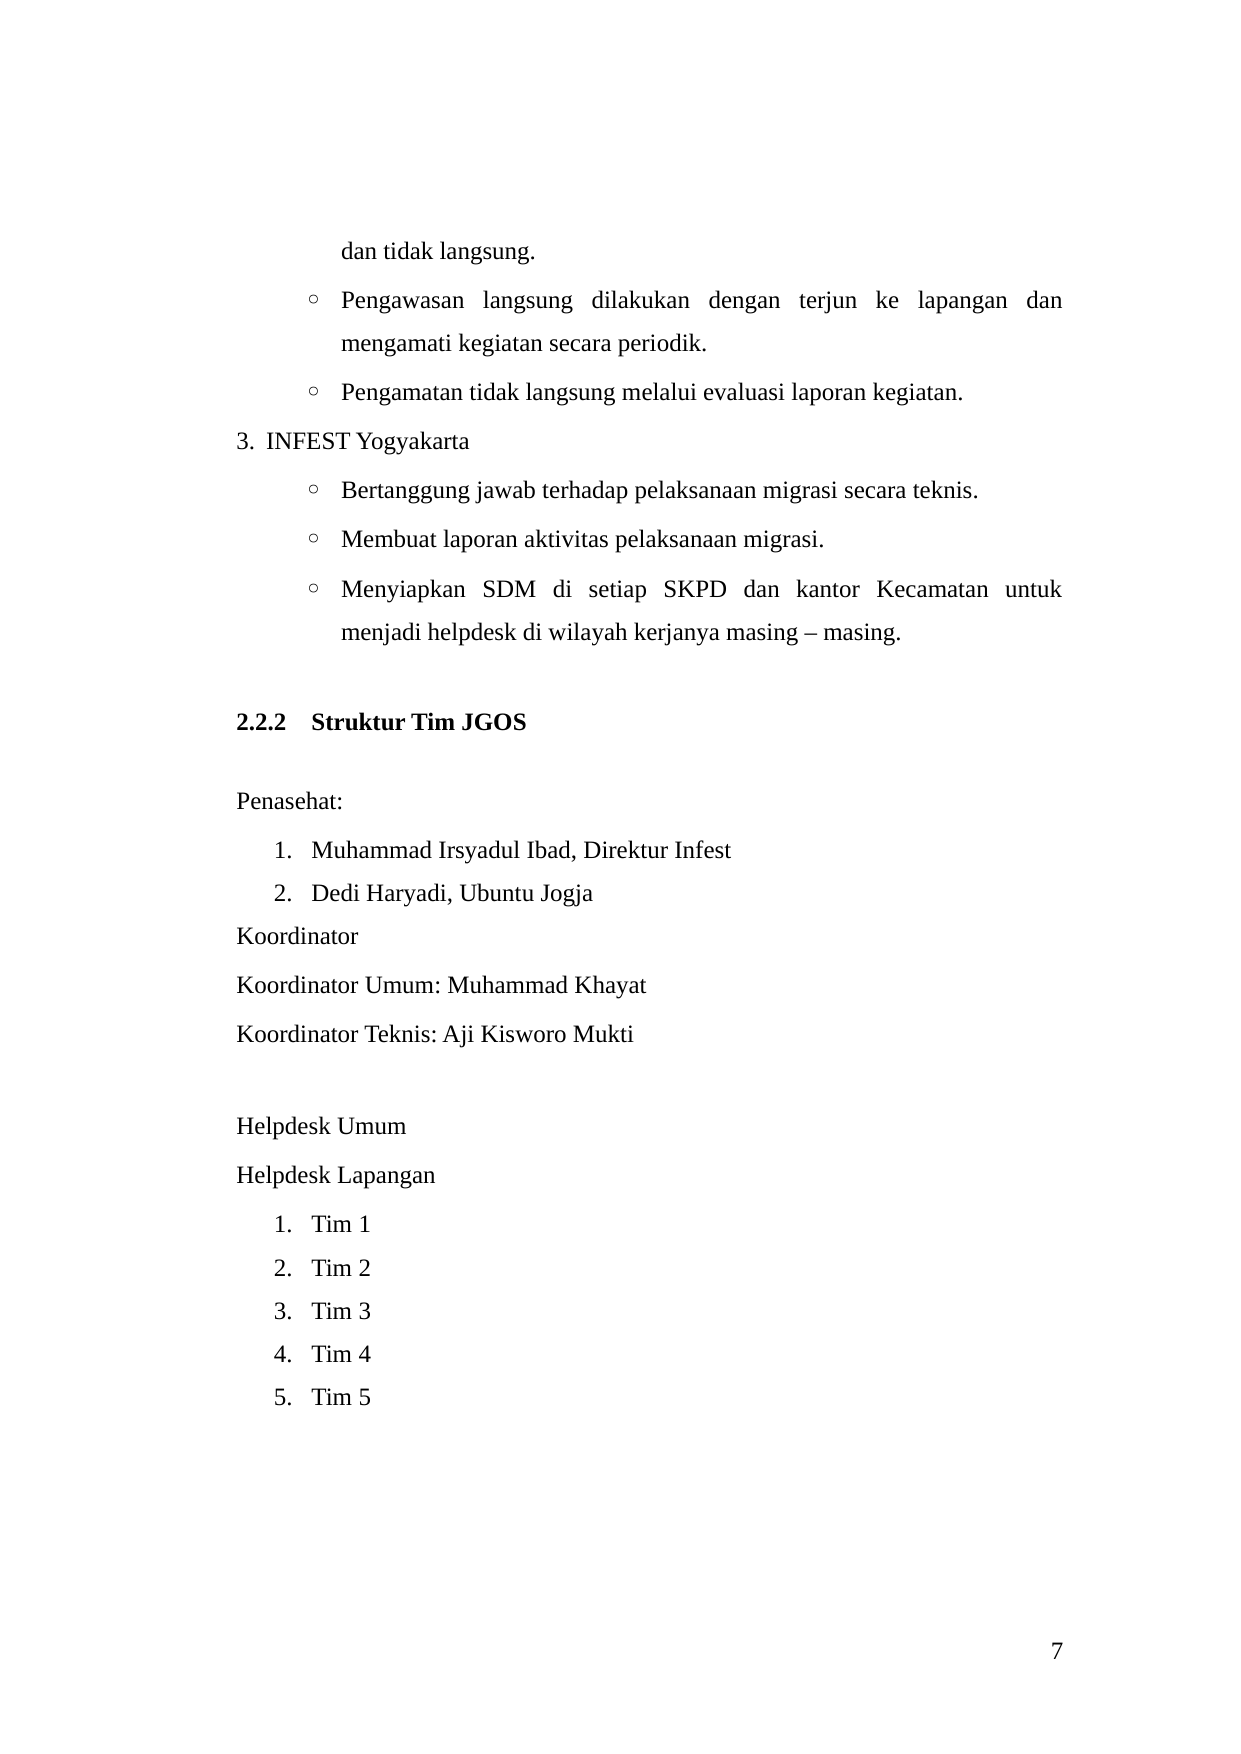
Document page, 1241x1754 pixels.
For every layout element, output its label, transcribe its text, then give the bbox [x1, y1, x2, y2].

list Tim 1 [274, 1209, 1063, 1238]
list Bertanggung jawab terhadap pelaksanaan migrasi secara teknis. [303, 476, 1063, 504]
list Tim 3 [274, 1296, 1063, 1324]
text Helpdesk Umum [236, 1068, 1063, 1140]
list Muhammad Irsyadul Ibad, Direktur Infest [274, 835, 1063, 863]
list Pengamatan tidak langsung melalui evaluasi laporan kegiatan. [303, 377, 1063, 406]
text Penasehat: [236, 786, 1063, 814]
list Pengawasan langsung dilakukan dengan terjun ke lapangan dan mengamati kegiatan secara periodik. [303, 285, 1063, 357]
text Koordinator Umum: Muhammad Khayat [236, 970, 1063, 999]
text Koordinator [236, 921, 1063, 950]
list Tim 4 [274, 1339, 1063, 1368]
list Membuat laporan aktivitas pelaksanaan migrasi. [303, 524, 1063, 553]
text Helpdesk Lapangan [236, 1160, 1063, 1189]
list Dedi Haryadi, Ubuntu Jogja [274, 878, 1063, 907]
subtitle Struktur Tim JGOS [236, 707, 1063, 736]
list INFEST Yogyakarta [236, 426, 1063, 455]
list Tim 5 [274, 1382, 1063, 1411]
text Koordinator Teknis: Aji Kisworo Mukti [236, 1019, 1063, 1048]
list dan tidak langsung. [303, 236, 1063, 265]
list Menyiapkan SDM di setiap SKPD dan kantor Kecamatan untuk menjadi helpdesk di wilayah kerjanya masing – masing. [303, 574, 1063, 646]
list Tim 2 [274, 1253, 1063, 1281]
